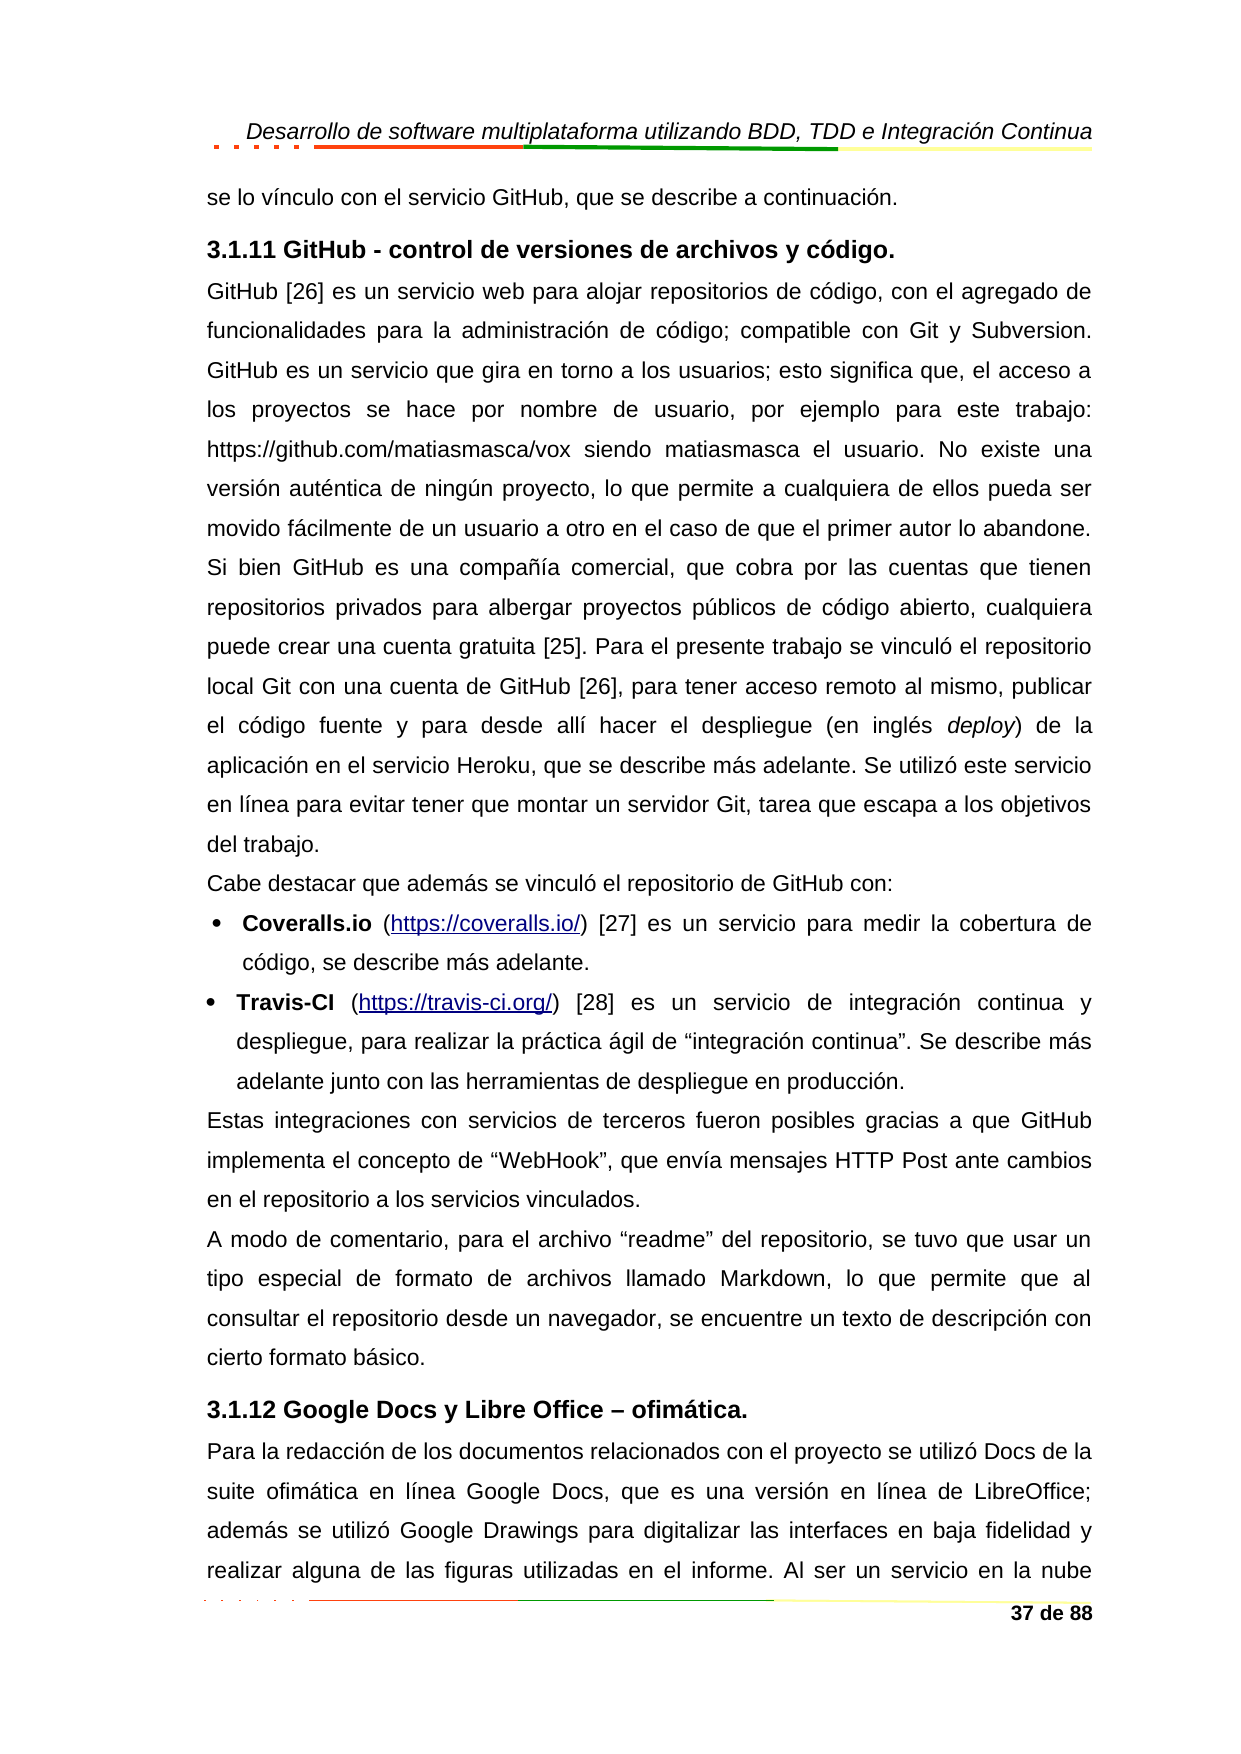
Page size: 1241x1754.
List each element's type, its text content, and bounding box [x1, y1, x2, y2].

text Estas integraciones con servicios de terceros fueron posibles gracias a que GitHub implementa el concepto de “WebHook”, que envía mensajes HTTP Post ante cambios en el repositorio a los servicios vinculados. [207, 1107, 1093, 1212]
text A modo de comentario, para el archivo “readme” del repositorio, se tuvo que usar un tipo especial de formato de archivos llamado Markdown, lo que permite que al consultar el repositorio desde un navegador, se encuentre un texto de descripción con cierto formato básico. [207, 1226, 1093, 1370]
text se lo vínculo con el servicio GitHub, que se describe a continuación. [207, 184, 1093, 210]
list Travis-CI (https://travis-ci.org/) [28] es un servicio de integración continua y despliegue, para realizar la práctica ágil de “integración continua”. Se describe más adelante junto con las herramientas de despliegue en producción. [207, 989, 1093, 1094]
list Coveralls.io (https://coveralls.io/) [27] es un servicio para medir la cobertura de código, se describe más adelante. [213, 910, 1093, 976]
text GitHub [26] es un servicio web para alojar repositorios de código, con el agregado de funcionalidades para la administración de código; compatible con Git y Subversion. GitHub es un servicio que gira en torno a los usuarios; esto significa que, el acceso a los proyectos se hace por nombre de usuario, por ejemplo para este trabajo: https://github.com/matiasmasca/vox siendo matiasmasca el usuario. No existe una versión auténtica de ningún proyecto, lo que permite a cualquiera de ellos pueda ser movido fácilmente de un usuario a otro en el caso de que el primer autor lo abandone. Si bien GitHub es una compañía comercial, que cobra por las cuentas que tienen repositorios privados para albergar proyectos públicos de código abierto, cualquiera puede crear una cuenta gratuita [25]. Para el presente trabajo se vinculó el repositorio local Git con una cuenta de GitHub [26], para tener acceso remoto al mismo, publicar el código fuente y para desde allí hacer el despliegue (en inglés deploy) de la aplicación en el servicio Heroku, que se describe más adelante. Se utilizó este servicio en línea para evitar tener que montar un servidor Git, tarea que escapa a los objetivos del trabajo. [207, 278, 1093, 857]
text Cabe destacar que además se vinculó el repositorio de GitHub con: [207, 870, 1093, 897]
text Para la redacción de los documentos relacionados con el proyecto se utilizó Docs de la suite ofimática en línea Google Docs, que es una versión en línea de LibreOffice; además se utilizó Google Drawings para digitalizar las interfaces en baja fidelidad y realizar alguna de las figuras utilizadas en el informe. Al ser un servicio en la nube [207, 1438, 1093, 1583]
list 3.1.11 GitHub - control de versiones de archivos y código. [207, 235, 1093, 264]
list 3.1.12 Google Docs y Libre Office – ofimática. [207, 1395, 1093, 1424]
